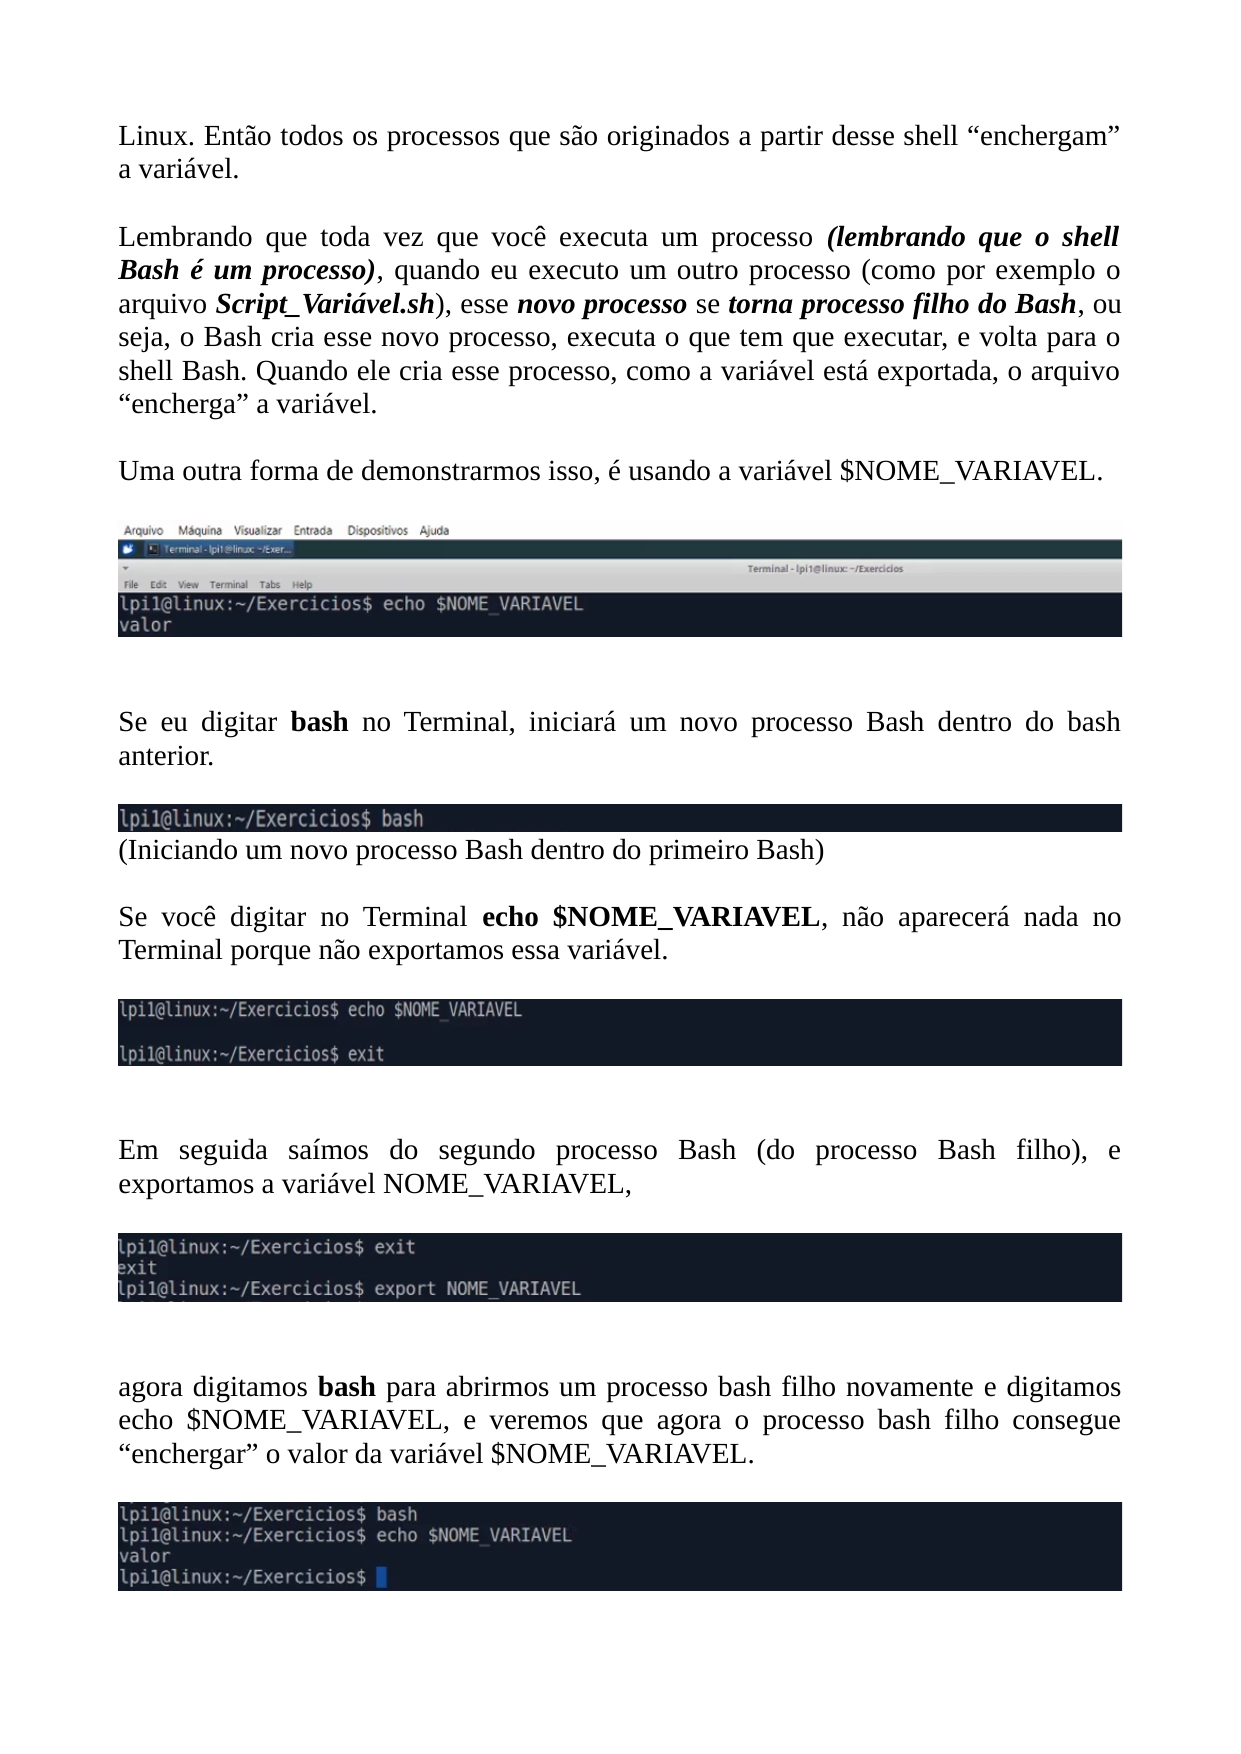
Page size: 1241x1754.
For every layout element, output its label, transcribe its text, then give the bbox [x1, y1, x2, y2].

picture [118, 804, 1123, 832]
picture [118, 520, 1123, 637]
text Linux. Então todos os processos que são originados a partir desse shell “enchergam” a variável. [118, 118, 1122, 185]
picture [118, 1233, 1123, 1302]
text (Iniciando um novo processo Bash dentro do primeiro Bash) [118, 832, 1122, 865]
text agora digitamos bash para abrirmos um processo bash filho novamente e digitamos echo $NOME_VARIAVEL, e veremos que agora o processo bash filho consegue “enchergar” o valor da variável $NOME_VARIAVEL. [118, 1369, 1122, 1469]
picture [118, 1502, 1123, 1591]
text Uma outra forma de demonstrarmos isso, é usando a variável $NOME_VARIAVEL. [118, 453, 1122, 487]
text Em seguida saímos do segundo processo Bash (do processo Bash filho), e exportamos a variável NOME_VARIAVEL, [118, 1132, 1122, 1199]
picture [118, 999, 1123, 1066]
text Se eu digitar bash no Terminal, iniciará um novo processo Bash dentro do bash anterior. [118, 704, 1122, 771]
text Se você digitar no Terminal echo $NOME_VARIAVEL, não aparecerá nada no Terminal porque não exportamos essa variável. [118, 899, 1122, 966]
text Lembrando que toda vez que você executa um processo (lembrando que o shell Bash é um processo), quando eu executo um outro processo (como por exemplo o arquivo Script_Variável.sh), esse novo processo se torna processo filho do Bash, ou seja, o Bash cria esse novo processo, executa o que tem que executar, e volta para o shell Bash. Quando ele cria esse processo, como a variável está exportada, o arquivo “encherga” a variável. [118, 219, 1122, 420]
